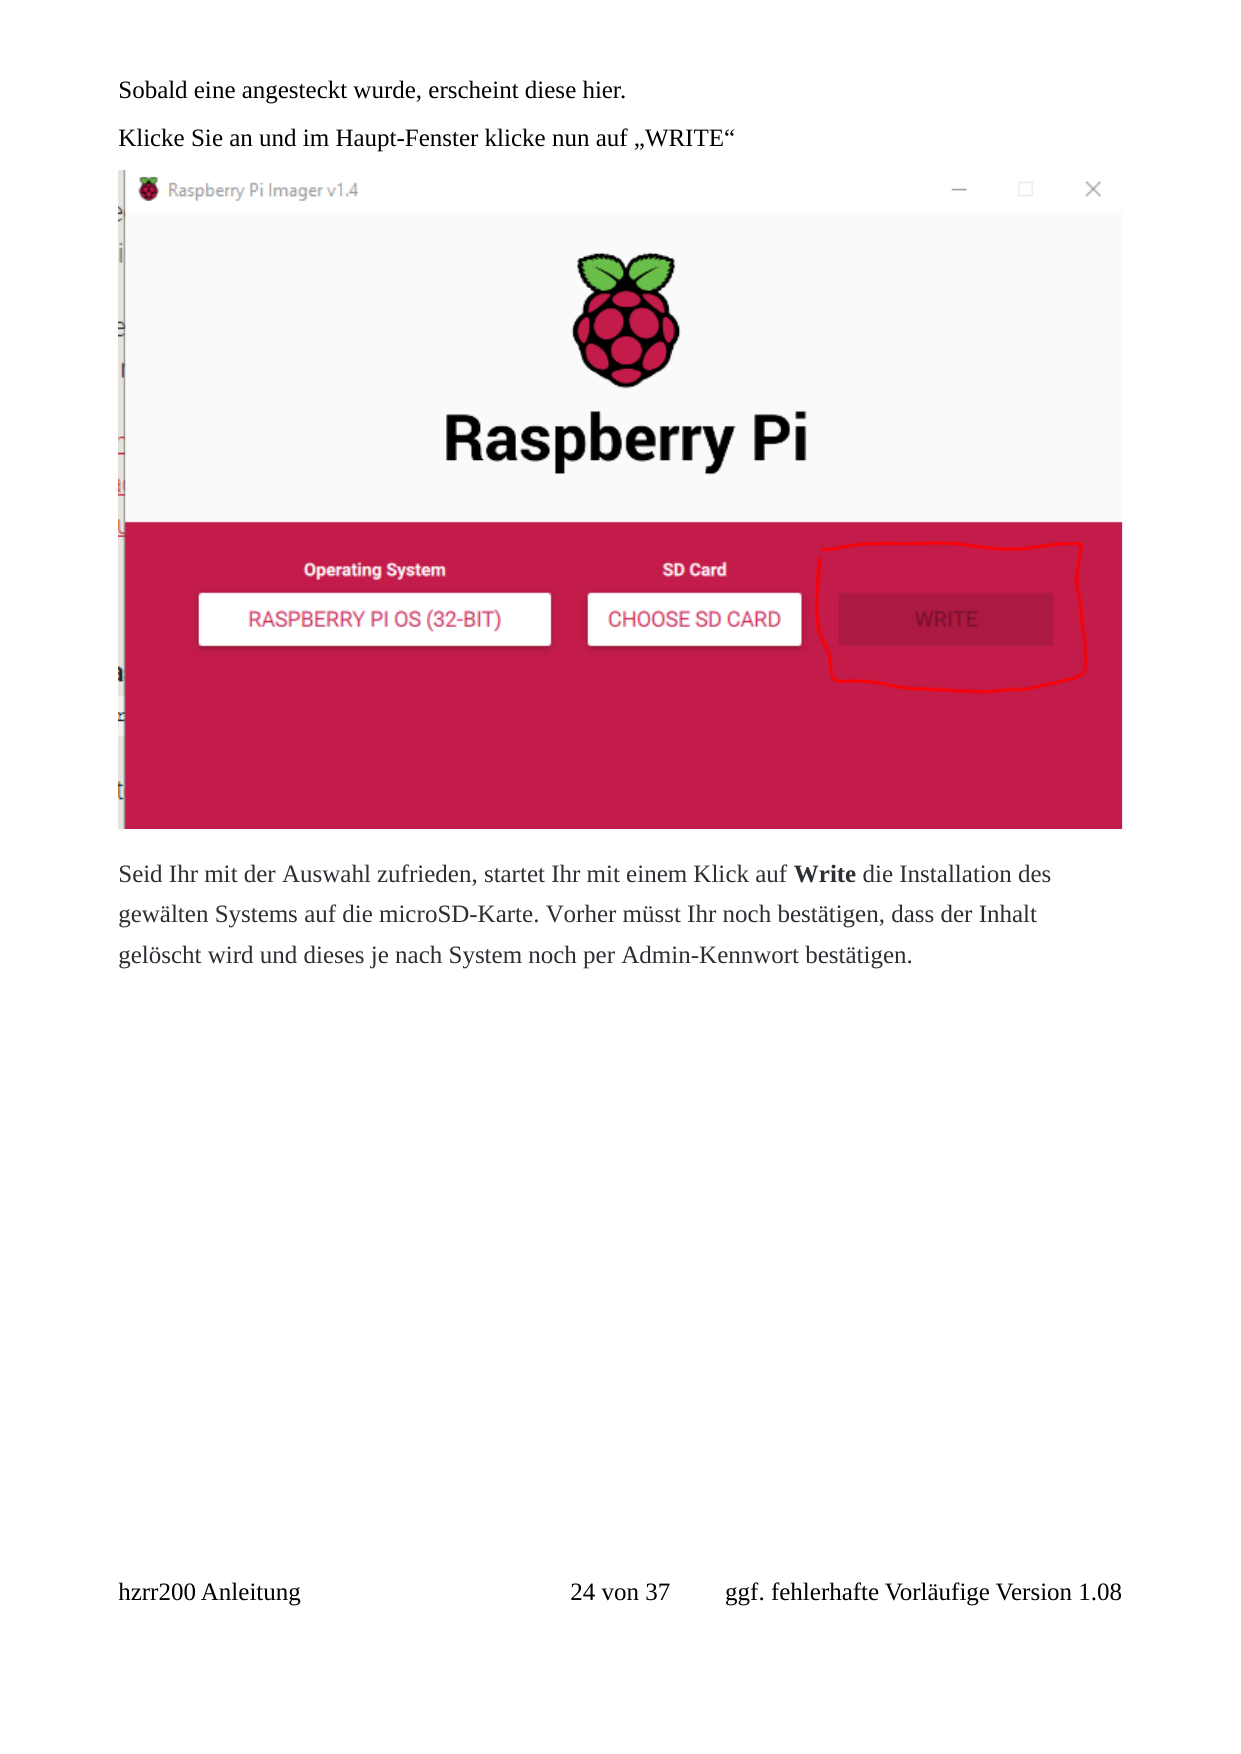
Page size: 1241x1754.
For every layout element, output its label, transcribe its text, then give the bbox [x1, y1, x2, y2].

text Sobald eine angesteckt wurde, erscheint diese hier. [118, 75, 1122, 104]
picture [118, 170, 1123, 829]
text Seid Ihr mit der Auswahl zufrieden, startet Ihr mit einem Klick auf Write die Installation des gewälten Systems auf die microSD-Karte. Vorher müsst Ihr noch bestätigen, dass der Inhalt gelöscht wird und dieses je nach System noch per Admin-Kennwort bestätigen. [118, 847, 1122, 969]
text Klicke Sie an und im Haupt-Fenster klicke nun auf „WRITE“ [118, 123, 1122, 151]
